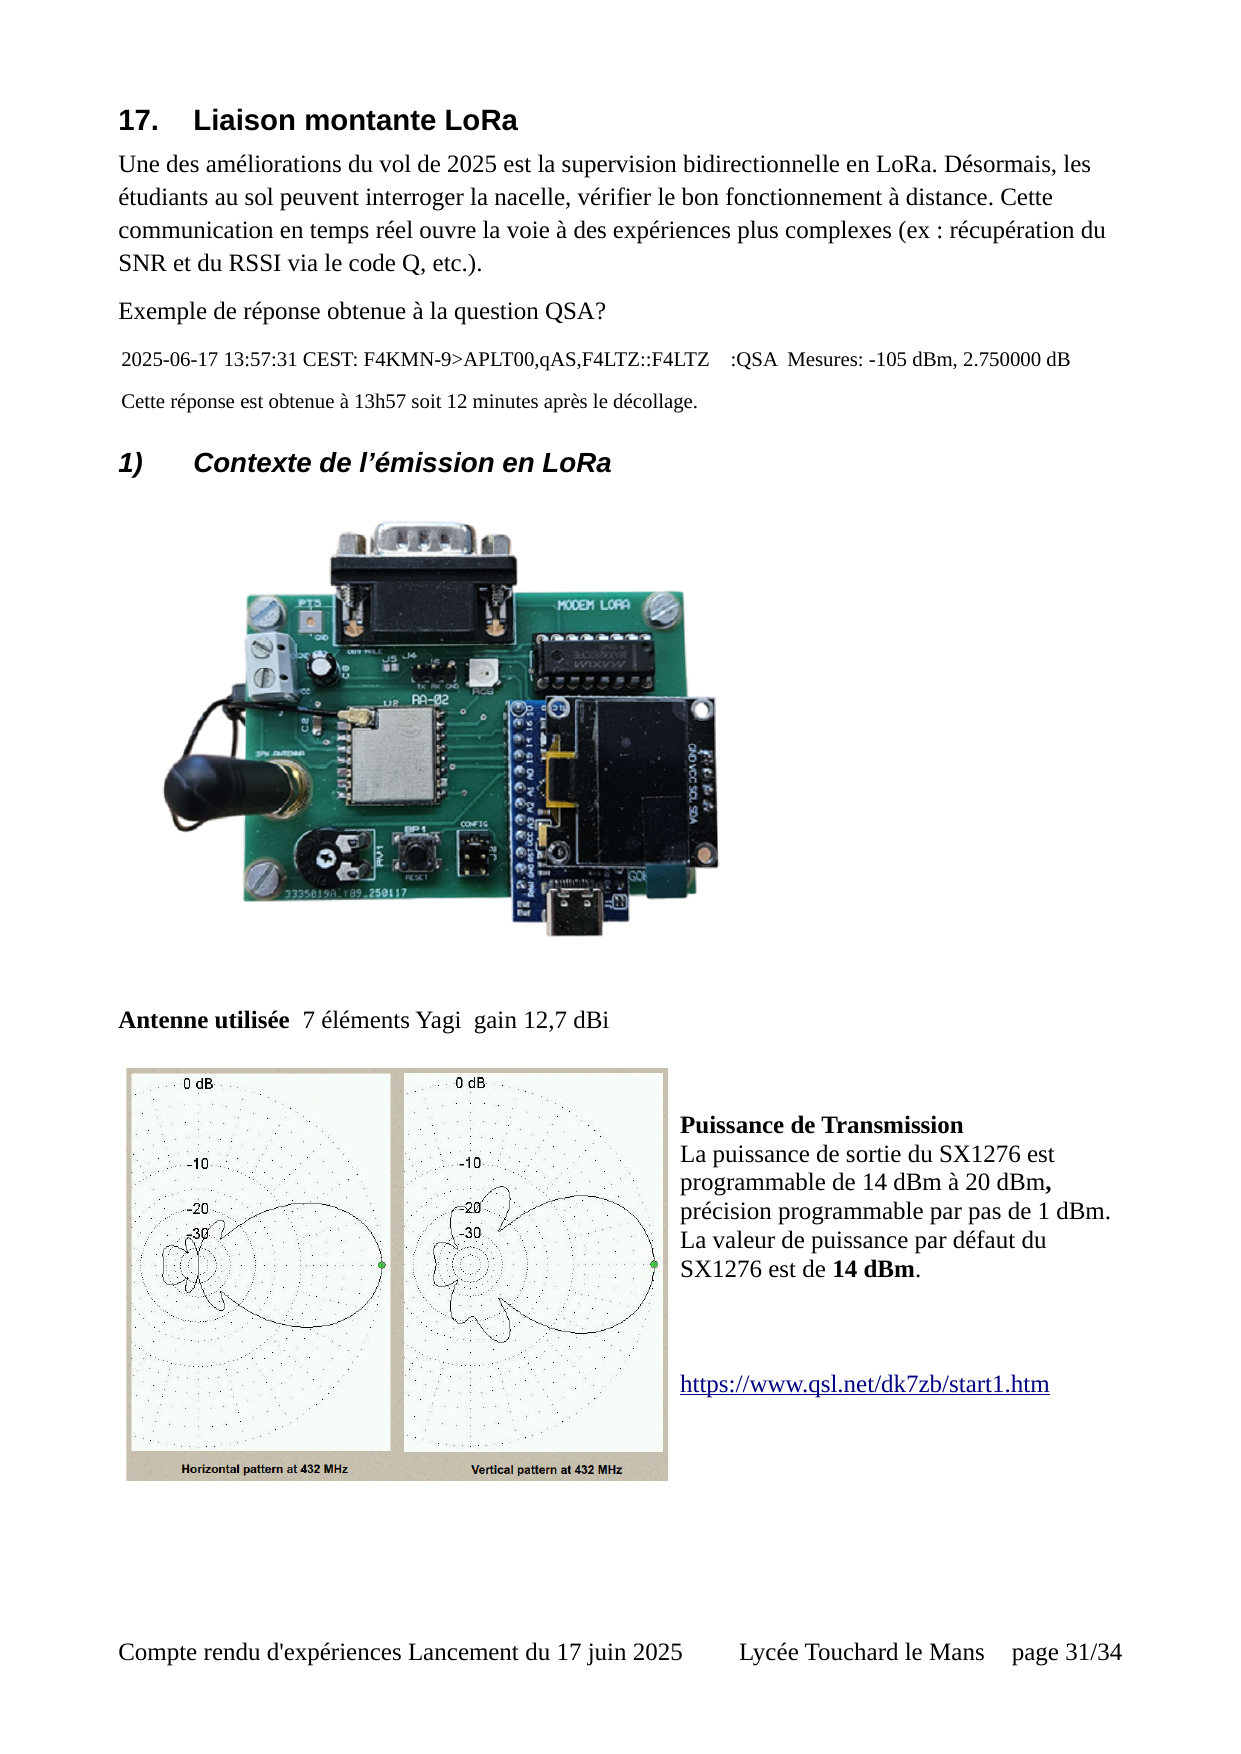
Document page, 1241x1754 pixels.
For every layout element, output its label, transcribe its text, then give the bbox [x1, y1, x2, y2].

subtitle Liaison montante LoRa [118, 103, 1122, 137]
text Exemple de réponse obtenue à la question QSA? [118, 296, 1122, 325]
subtitle Contexte de l’émission en LoRa [118, 446, 1122, 478]
text La puissance de sortie du SX1276 est programmable de 14 dBm à 20 dBm, précision programmable par pas de 1 dBm. La valeur de puissance par défaut du SX1276 est de 14 dBm. [680, 1139, 1122, 1282]
picture [127, 497, 737, 941]
text https://www.qsl.net/dk7zb/start1.htm [680, 1369, 1122, 1397]
text Antenne utilisée 7 éléments Yagi gain 12,7 dBi [118, 1005, 1122, 1034]
picture [126, 1068, 669, 1481]
text Une des améliorations du vol de 2025 est la supervision bidirectionnelle en LoRa. Désormais, les étudiants au sol peuvent interroger la nacelle, vérifier le bon fonctionnement à distance. Cette communication en temps réel ouvre la voie à des expériences plus complexes (ex : récupération du SNR et du RSSI via le code Q, etc.). [118, 149, 1122, 277]
text Cette réponse est obtenue à 13h57 soit 12 minutes après le décollage. [118, 386, 1122, 416]
text 2025-06-17 13:57:31 CEST: F4KMN-9>APLT00,qAS,F4LTZ::F4LTZ :QSA Mesures: -105 dBm, 2.750000 dB [118, 344, 1122, 371]
text Puissance de Transmission [680, 1110, 1122, 1139]
